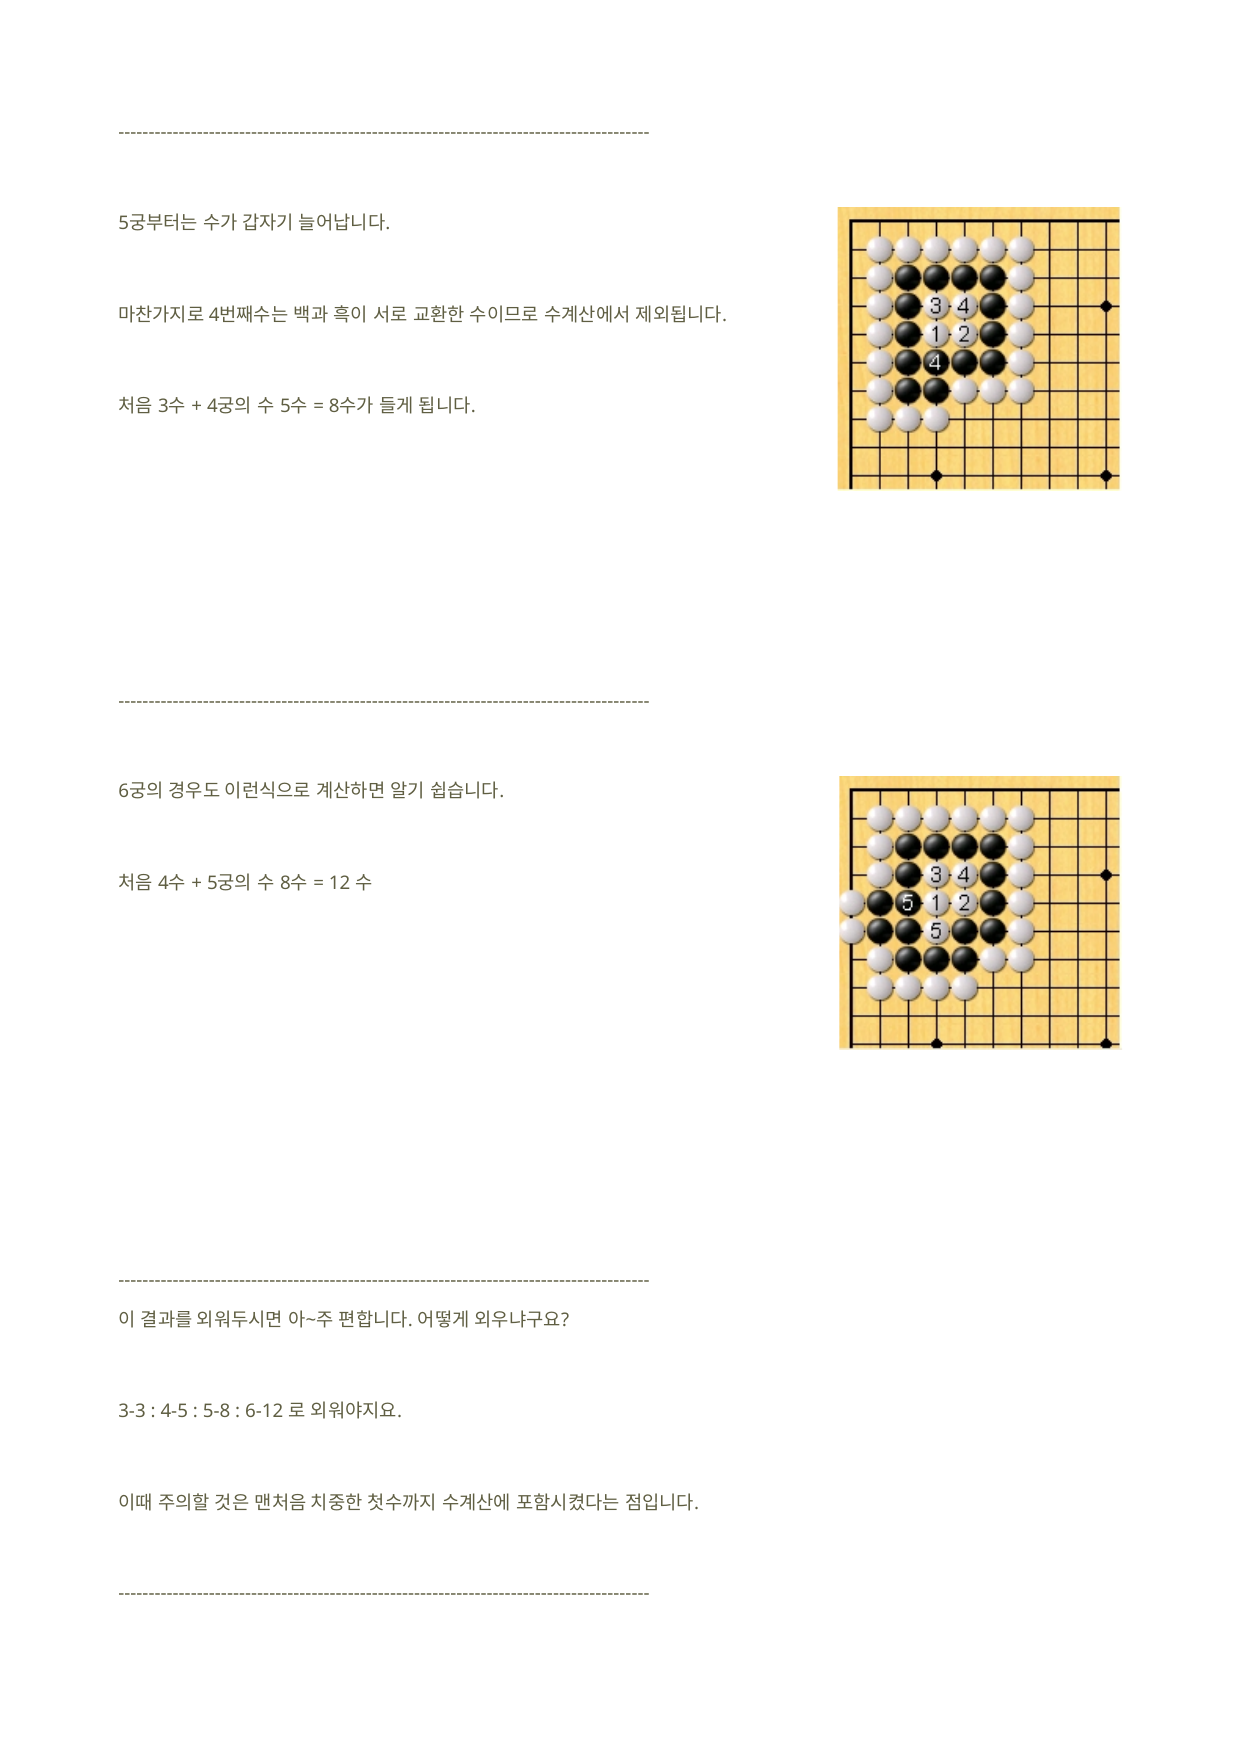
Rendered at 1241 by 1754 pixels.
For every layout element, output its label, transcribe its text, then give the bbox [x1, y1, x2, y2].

text 5궁부터는 수가 갑자기 늘어납니다. [118, 207, 837, 234]
text ---------------------------------------------------------------------------------------- [118, 118, 1122, 144]
text 6궁의 경우도 이런식으로 계산하면 알기 쉽습니다. [118, 776, 839, 803]
text 3-3 : 4-5 : 5-8 : 6-12 로 외워야지요. [118, 1396, 1122, 1423]
text 이 결과를 외워두시면 아~주 편합니다. 어떻게 외우냐구요? [118, 1304, 1122, 1331]
text 이때 주의할 것은 맨처음 치중한 첫수까지 수계산에 포함시켰다는 점입니다. [118, 1488, 1122, 1515]
text 처음 4수 + 5궁의 수 8수 = 12 수 [118, 868, 839, 895]
text ---------------------------------------------------------------------------------------- [118, 1579, 1122, 1605]
text 마찬가지로 4번째수는 백과 흑이 서로 교환한 수이므로 수계산에서 제외됩니다. [118, 299, 837, 326]
picture [837, 207, 1123, 491]
text ---------------------------------------------------------------------------------------- [118, 687, 1122, 712]
picture [839, 776, 1123, 1050]
text 처음 3수 + 4궁의 수 5수 = 8수가 들게 됩니다. [118, 391, 837, 418]
text ---------------------------------------------------------------------------------------- [118, 1266, 1122, 1291]
